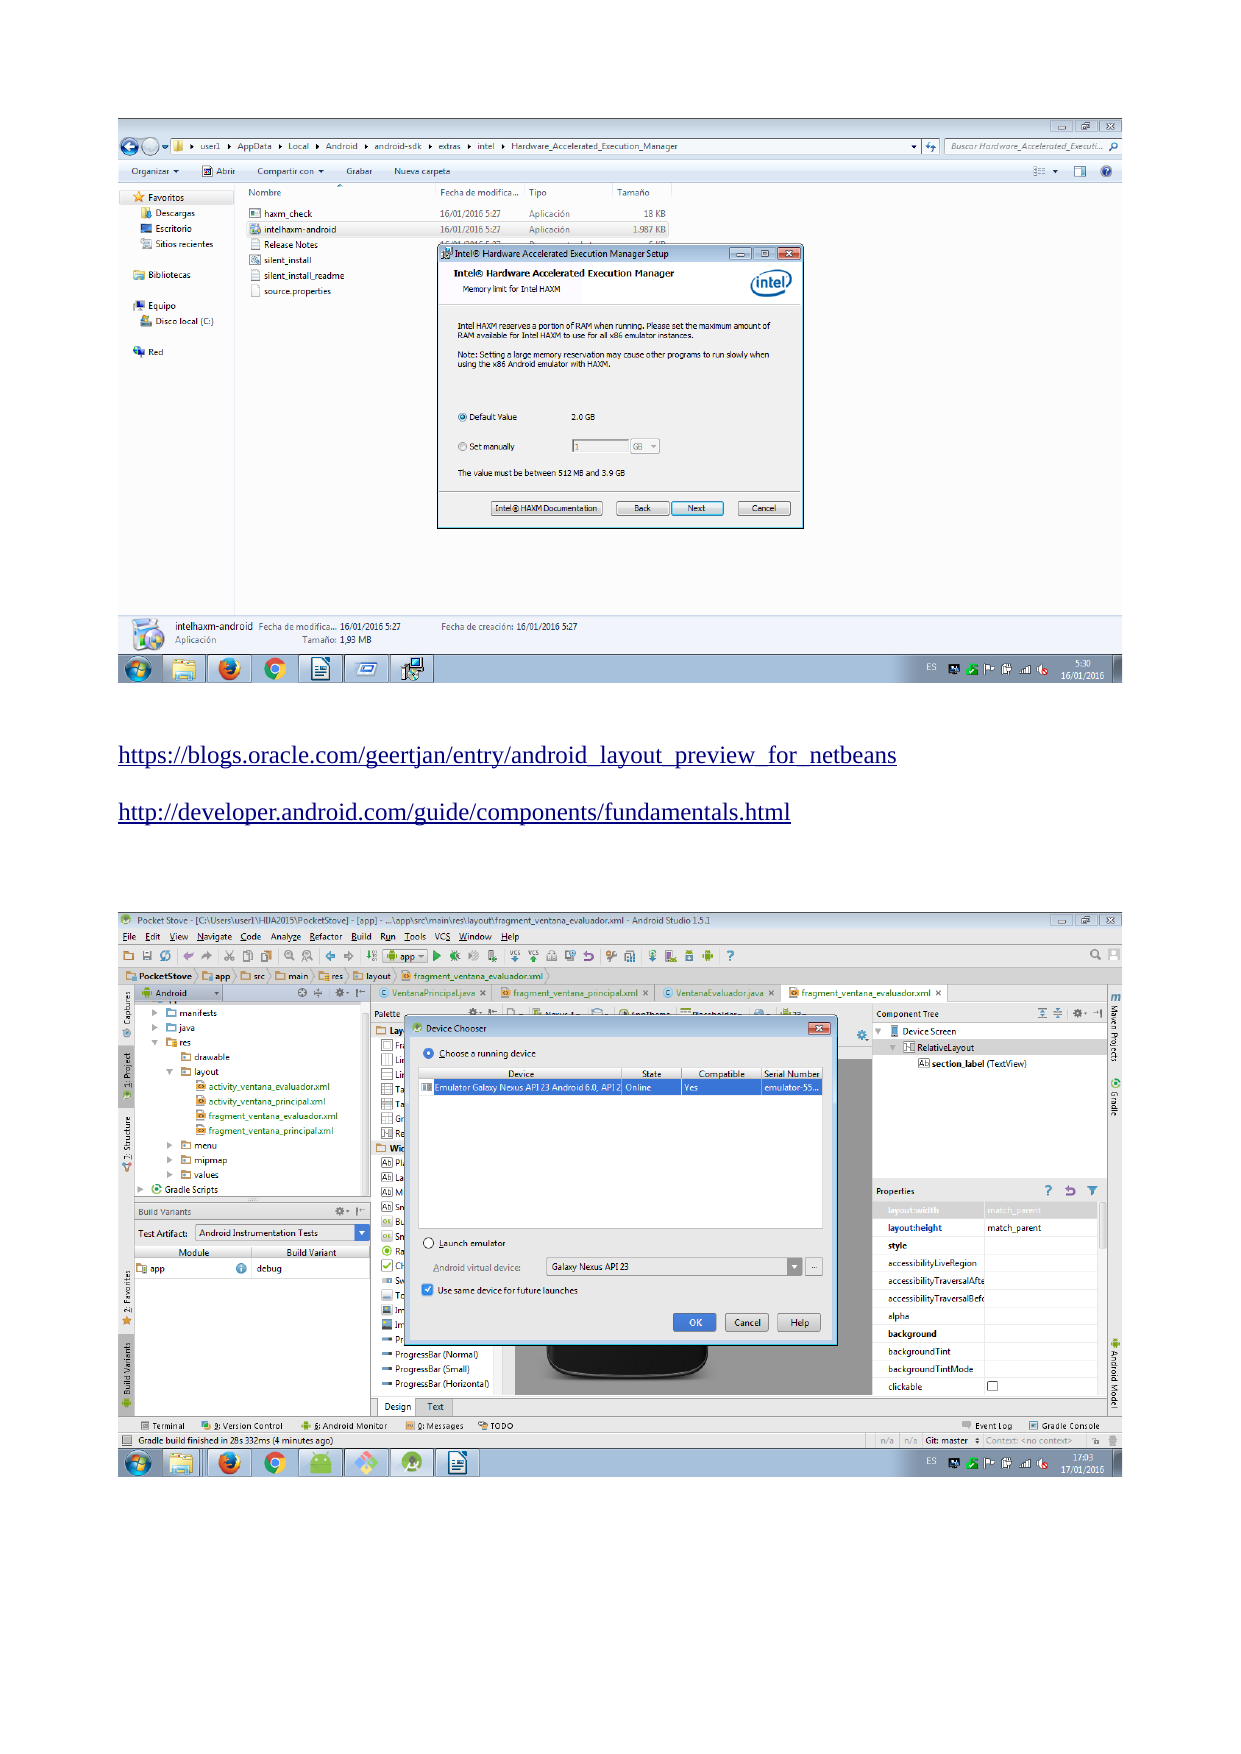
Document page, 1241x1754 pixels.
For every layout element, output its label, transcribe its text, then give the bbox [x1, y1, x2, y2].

text https://blogs.oracle.com/geertjan/entry/android_layout_preview_for_netbeans [118, 740, 1122, 769]
picture [118, 912, 1123, 1477]
text http://developer.android.com/guide/components/fundamentals.html [118, 797, 1122, 826]
picture [118, 118, 1123, 683]
